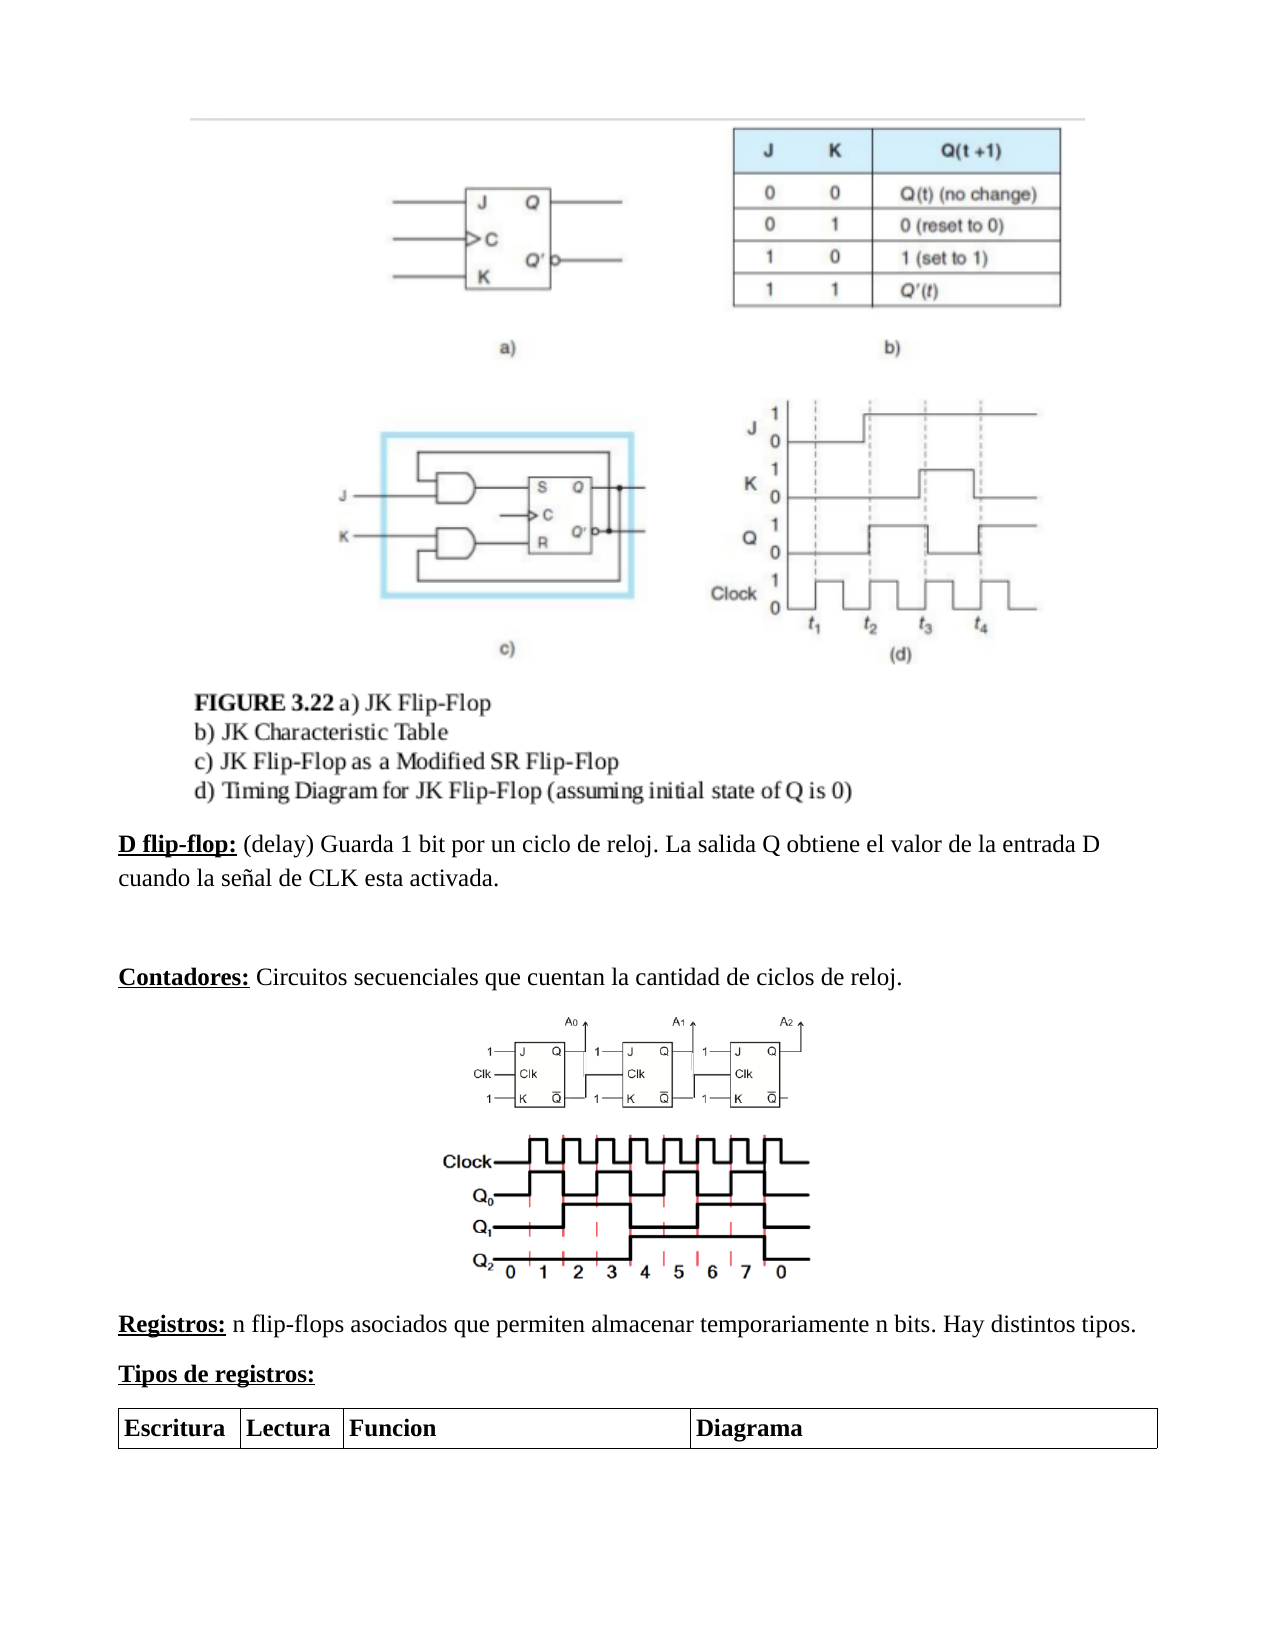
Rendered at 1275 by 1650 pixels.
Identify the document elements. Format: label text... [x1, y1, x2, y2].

table_header Escritura [119, 1409, 240, 1448]
table_header Diagrama [691, 1409, 1157, 1448]
table_header Lectura [241, 1409, 343, 1448]
text Contadores: Circuitos secuenciales que cuentan la cantidad de ciclos de reloj. [118, 962, 1157, 990]
text Tipos de registros: [118, 1359, 1157, 1387]
table_header Funcion [344, 1409, 690, 1448]
text Registros: n flip-flops asociados que permiten almacenar temporariamente n bits. Hay distintos tipos. [118, 1309, 1157, 1338]
picture [189, 118, 225, 824]
text D flip-flop: (delay) Guarda 1 bit por un ciclo de reloj. La salida Q obtiene el valor de la entrada D cuando la señal de CLK esta activada. [118, 118, 1157, 892]
picture [756, 1010, 850, 1290]
